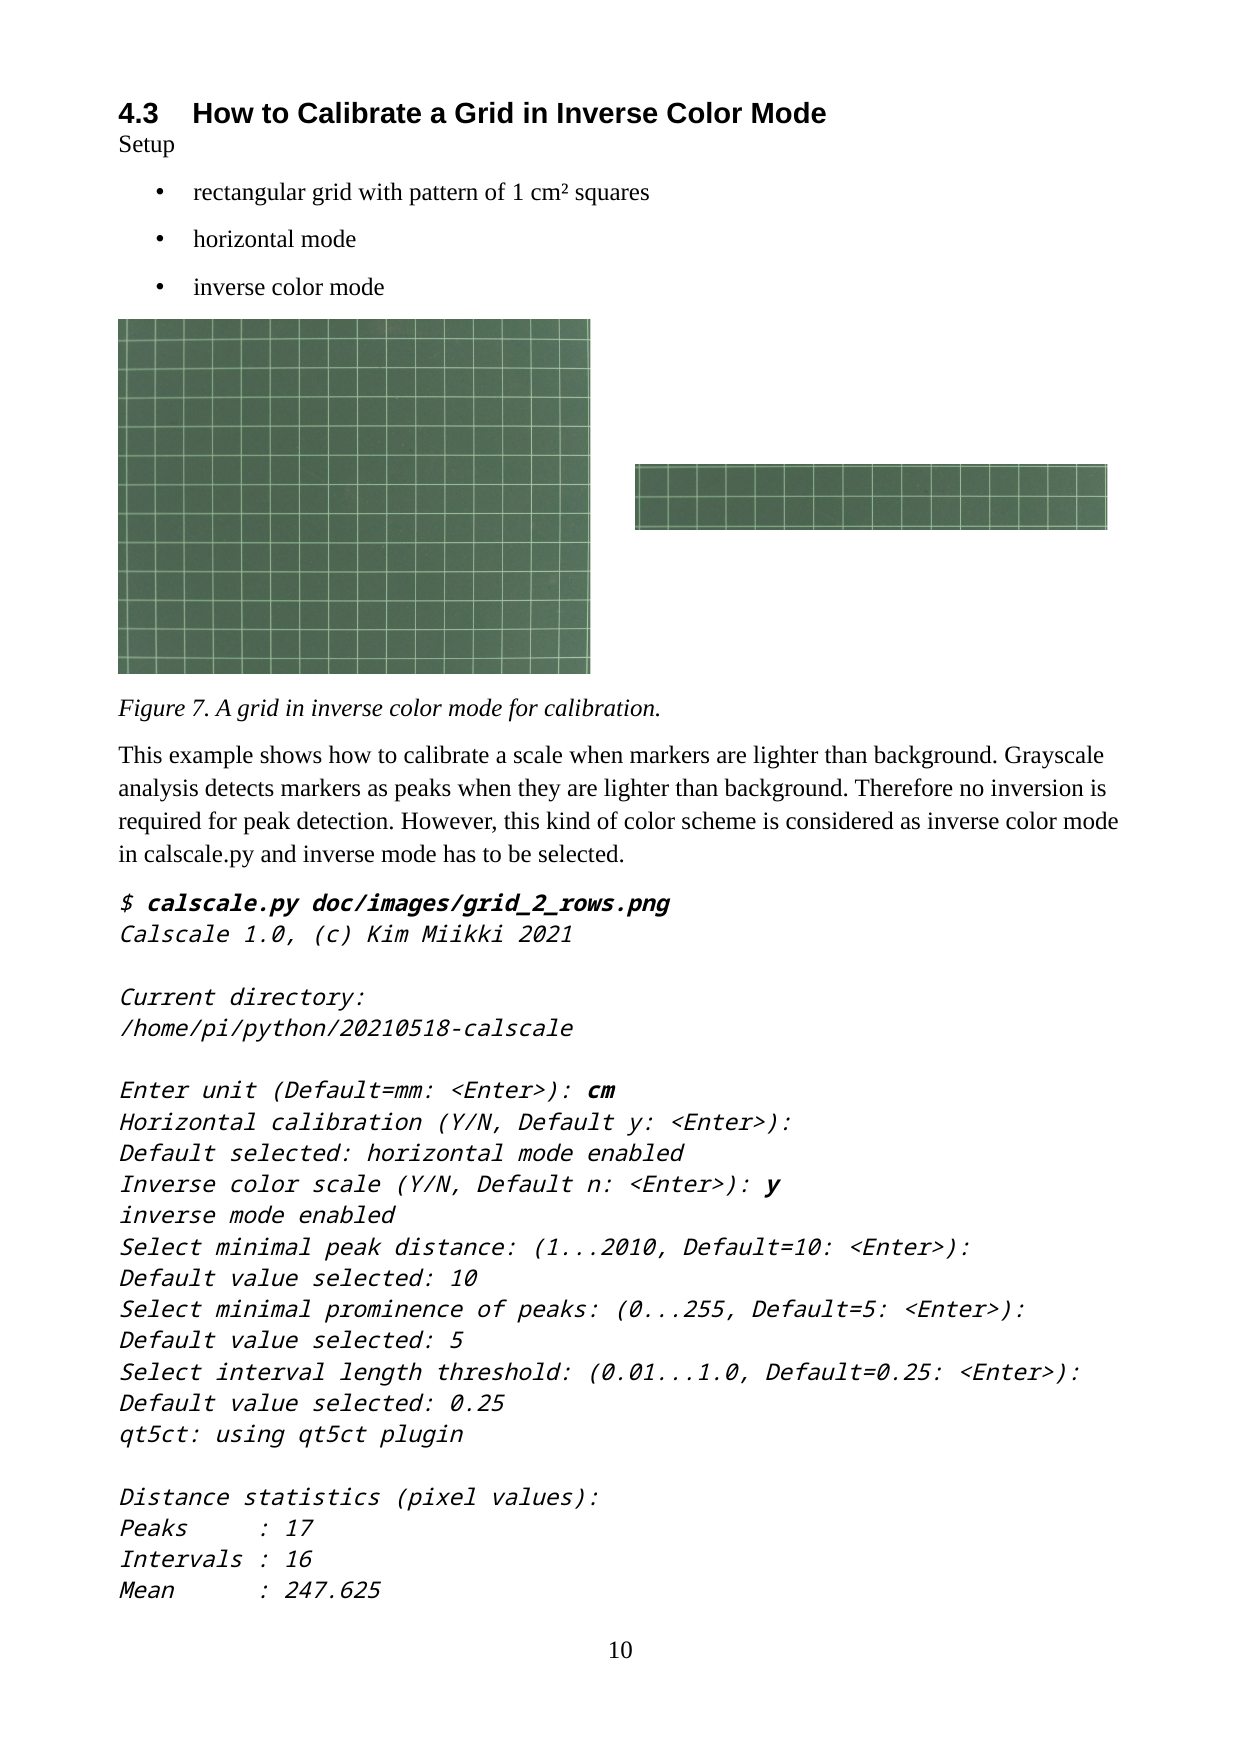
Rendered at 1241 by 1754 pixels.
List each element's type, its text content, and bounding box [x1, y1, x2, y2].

text Figure 7. A grid in inverse color mode for calibration. [118, 693, 1122, 721]
text Setup [118, 129, 1122, 158]
list horizontal mode [156, 224, 1122, 253]
list inverse color mode [156, 272, 1122, 301]
text $ calscale.py doc/images/grid_2_rows.png Calscale 1.0, (c) Kim Miikki 2021 Current directory: /home/pi/python/20210518-calscale Enter unit (Default=mm: <Enter>): cm Horizontal calibration (Y/N, Default y: <Enter>): Default selected: horizontal mode enabled Inverse color scale (Y/N, Default n: <Enter>): y inverse mode enabled Select minimal peak distance: (1...2010, Default=10: <Enter>): Default value selected: 10 Select minimal prominence of peaks: (0...255, Default=5: <Enter>): Default value selected: 5 Select interval length threshold: (0.01...1.0, Default=0.25: <Enter>): Default value selected: 0.25 qt5ct: using qt5ct plugin Distance statistics (pixel values): Peaks : 17 Intervals : 16 Mean : 247.625 [118, 887, 1122, 1606]
subtitle How to Calibrate a Grid in Inverse Color Mode [118, 96, 1122, 129]
list rectangular grid with pattern of 1 cm² squares [156, 177, 1122, 206]
picture [635, 464, 1108, 530]
text This example shows how to calibrate a scale when markers are lighter than background. Grayscale analysis detects markers as peaks when they are lighter than background. Therefore no inversion is required for peak detection. However, this kind of color scheme is considered as inverse color mode in calscale.py and inverse mode has to be selected. [118, 740, 1122, 868]
picture [118, 319, 591, 674]
